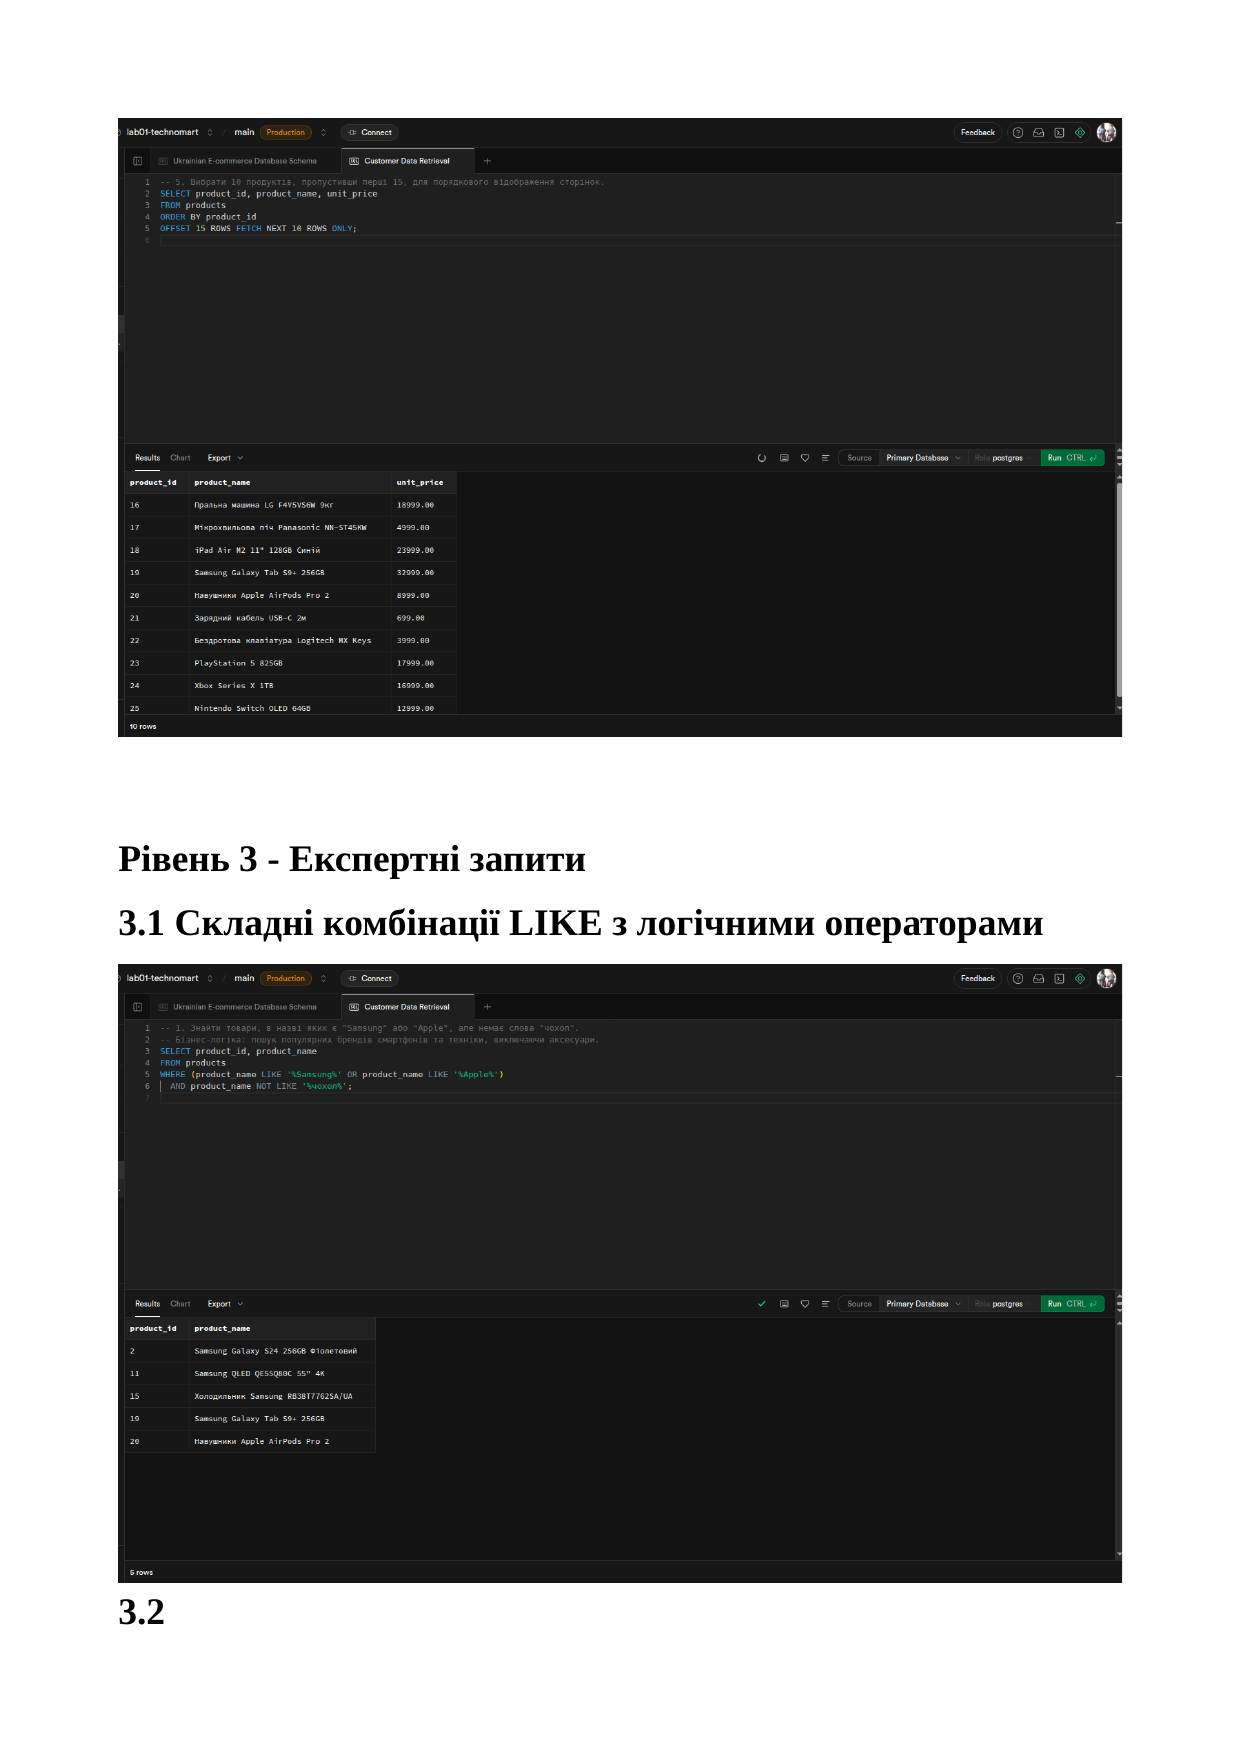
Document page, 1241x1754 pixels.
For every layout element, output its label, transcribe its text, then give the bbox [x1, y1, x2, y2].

picture [118, 118, 1123, 737]
picture [118, 964, 1123, 1583]
text Рівень 3 - Експертні запити [118, 836, 1122, 879]
text 3.2 [118, 1583, 1122, 1632]
text 3.1 Складні комбінації LIKE з логічними операторами [118, 900, 1122, 943]
